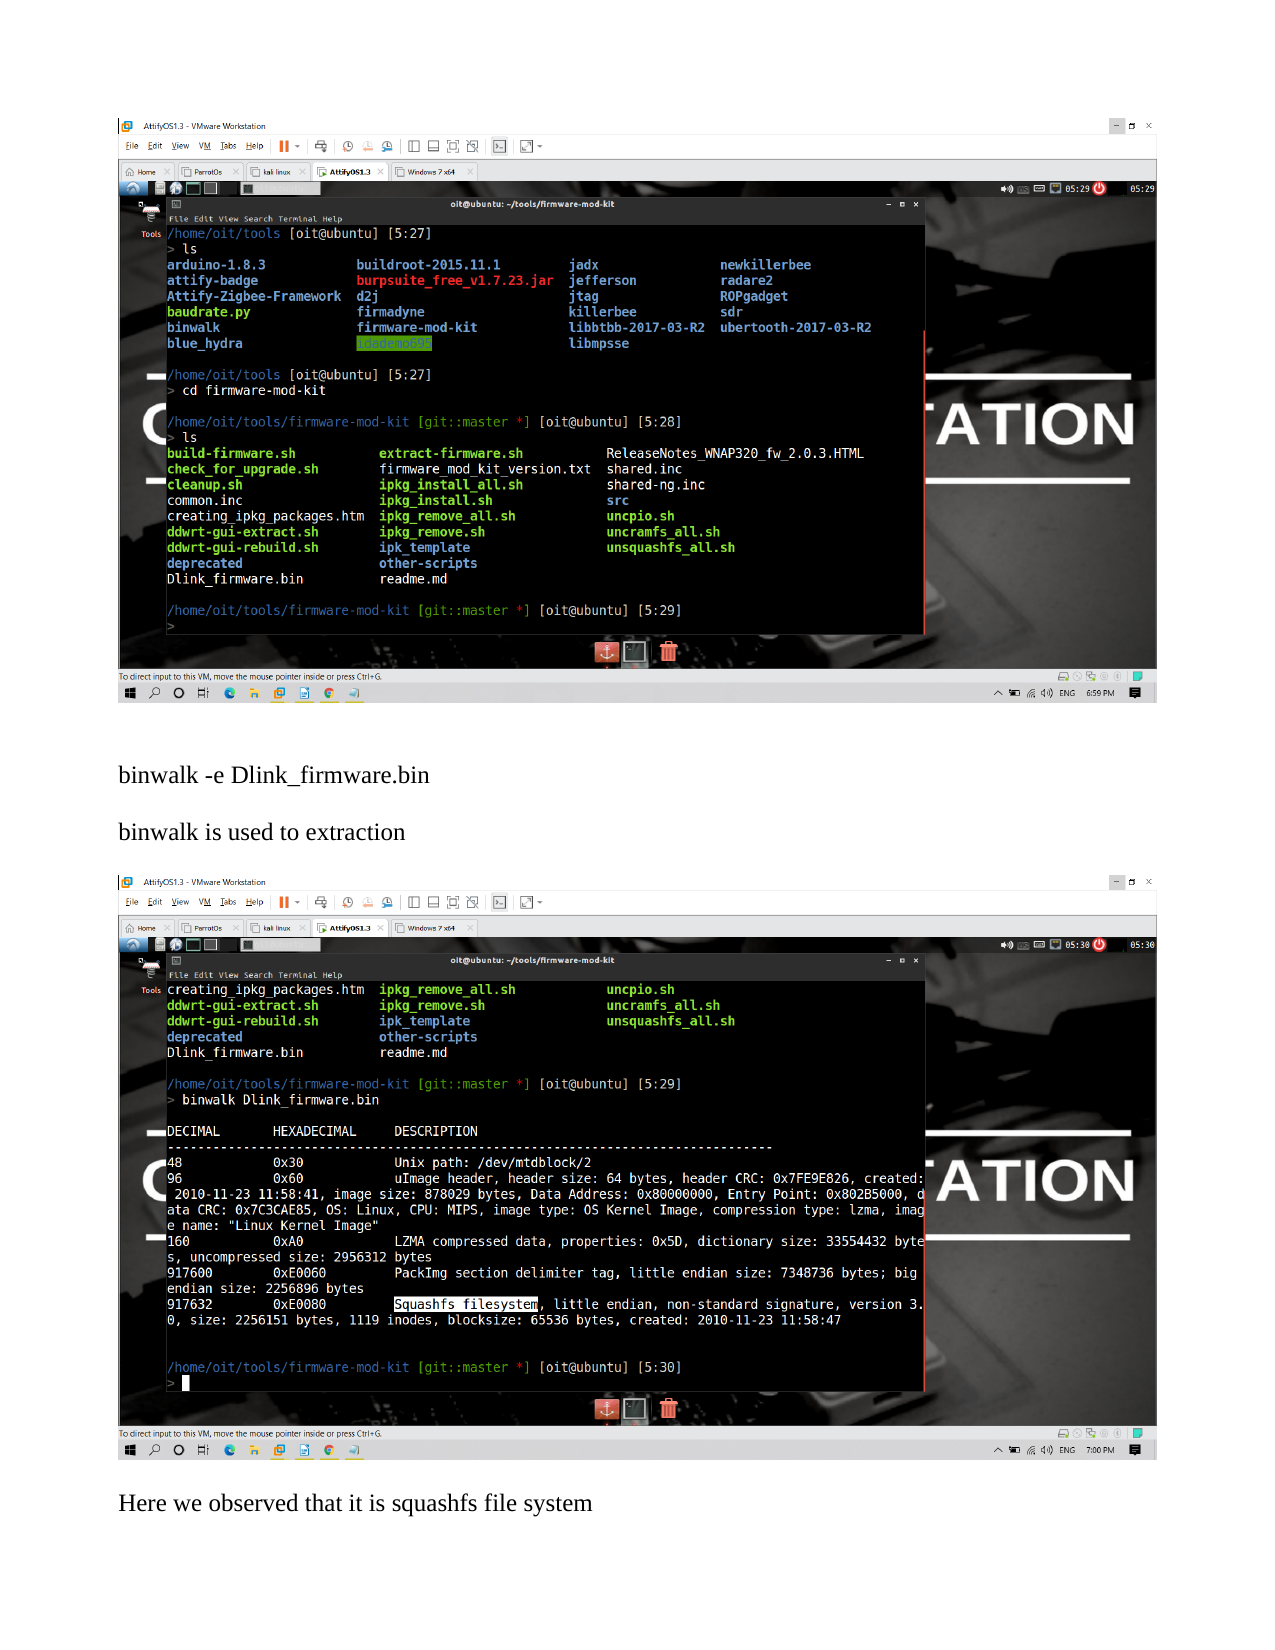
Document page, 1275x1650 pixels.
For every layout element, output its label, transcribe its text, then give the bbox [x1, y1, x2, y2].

text binwalk is used to extraction [118, 817, 1157, 846]
picture [118, 875, 1157, 1460]
picture [118, 118, 1157, 703]
text binwalk -e Dlink_firmware.bin [118, 760, 1157, 789]
text Here we observed that it is squashfs file system [118, 1488, 1157, 1517]
